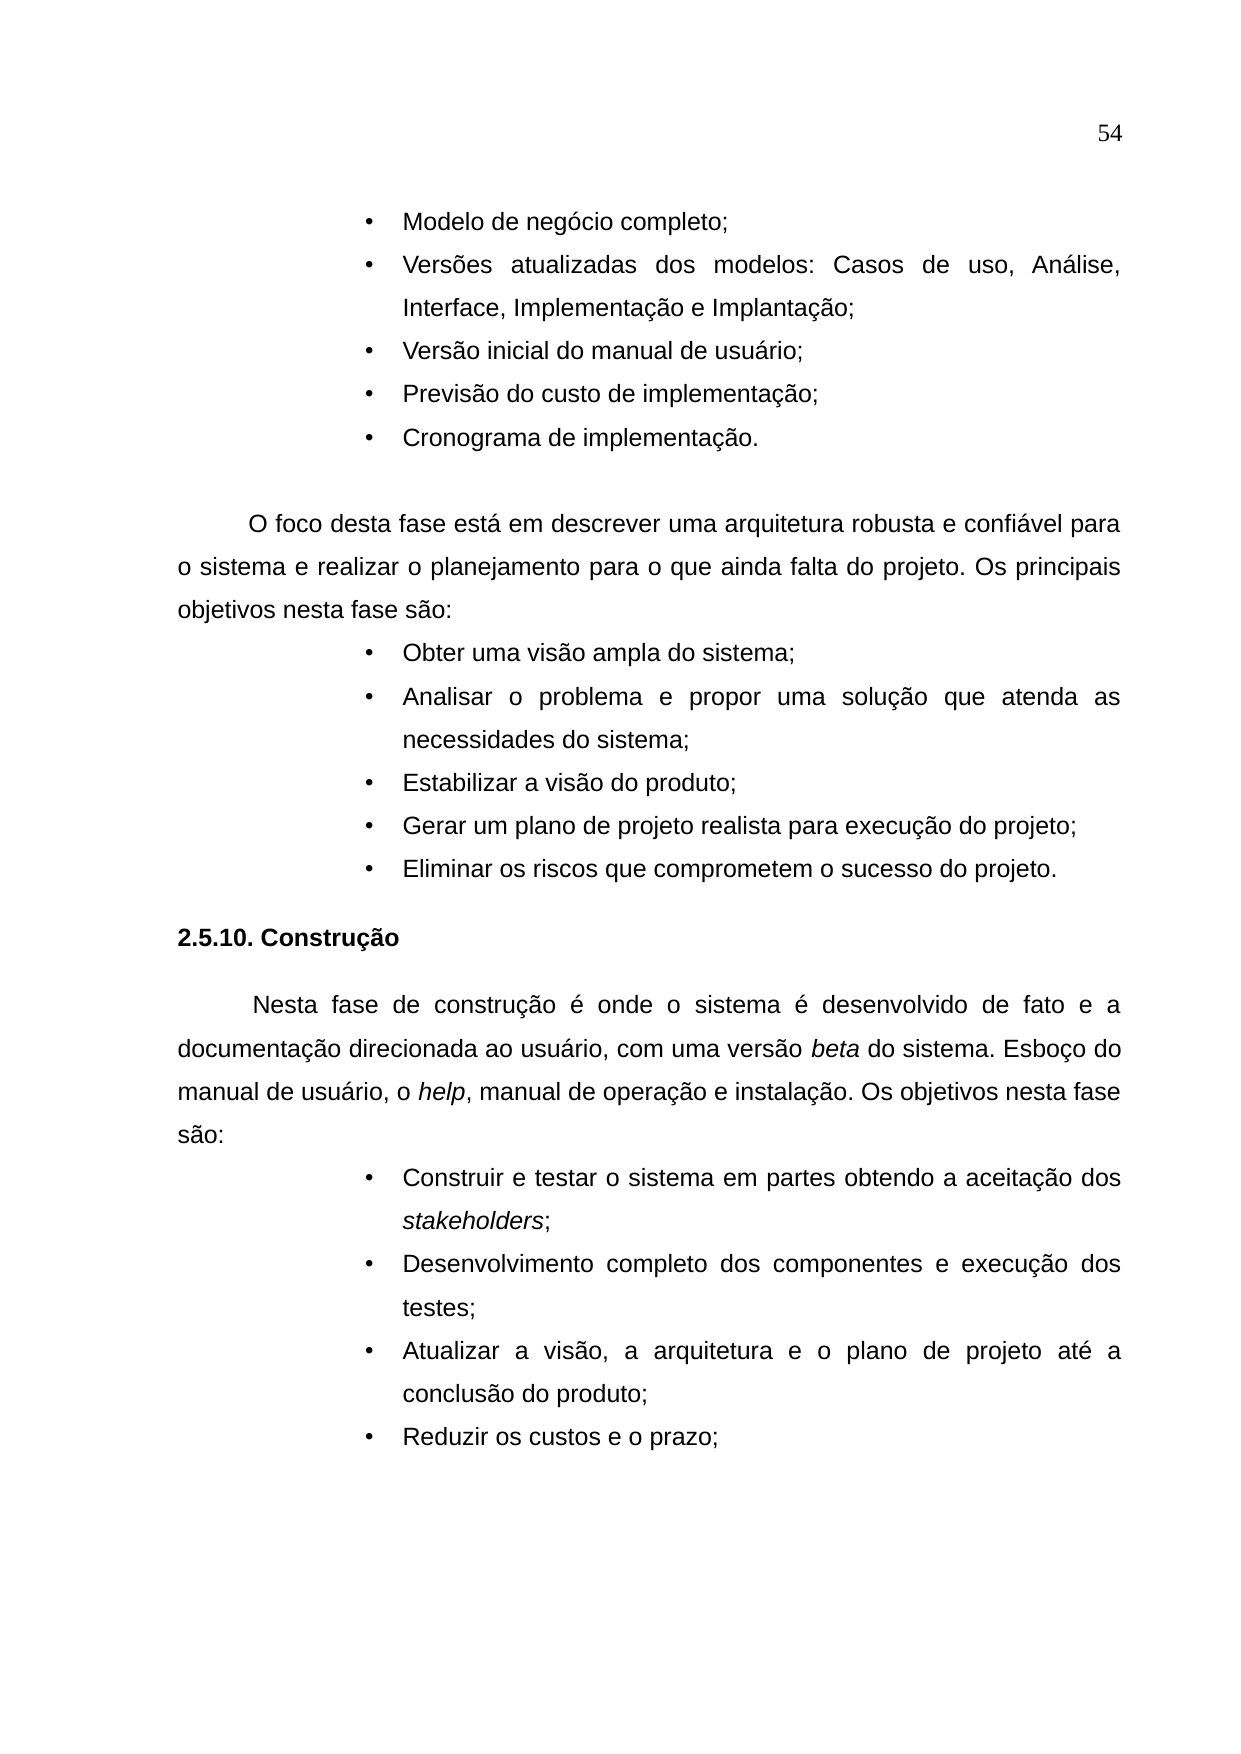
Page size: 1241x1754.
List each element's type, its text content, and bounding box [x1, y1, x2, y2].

list Eliminar os riscos que comprometem o sucesso do projeto. [365, 854, 1122, 883]
list Estabilizar a visão do produto; [365, 768, 1122, 797]
list Obter uma visão ampla do sistema; [365, 638, 1122, 667]
text Nesta fase de construção é onde o sistema é desenvolvido de fato e a documentação direcionada ao usuário, com uma versão beta do sistema. Esboço do manual de usuário, o help, manual de operação e instalação. Os objetivos nesta fase são: [177, 990, 1122, 1148]
list Reduzir os custos e o prazo; [365, 1422, 1122, 1451]
list Previsão do custo de implementação; [365, 379, 1122, 408]
list Versão inicial do manual de usuário; [365, 336, 1122, 365]
list Modelo de negócio completo; [365, 207, 1122, 236]
list Atualizar a visão, a arquitetura e o plano de projeto até a conclusão do produto; [365, 1336, 1122, 1408]
list Cronograma de implementação. [365, 423, 1122, 452]
list Gerar um plano de projeto realista para execução do projeto; [365, 811, 1122, 840]
text O foco desta fase está em descrever uma arquitetura robusta e confiável para o sistema e realizar o planejamento para o que ainda falta do projeto. Os principais objetivos nesta fase são: [177, 509, 1122, 624]
list Desenvolvimento completo dos componentes e execução dos testes; [365, 1249, 1122, 1321]
list Versões atualizadas dos modelos: Casos de uso, Análise, Interface, Implementação e Implantação; [365, 250, 1122, 322]
list Construir e testar o sistema em partes obtendo a aceitação dos stakeholders; [365, 1163, 1122, 1235]
subtitle 2.5.10. Construção [177, 922, 1122, 951]
list Analisar o problema e propor uma solução que atenda as necessidades do sistema; [365, 682, 1122, 754]
